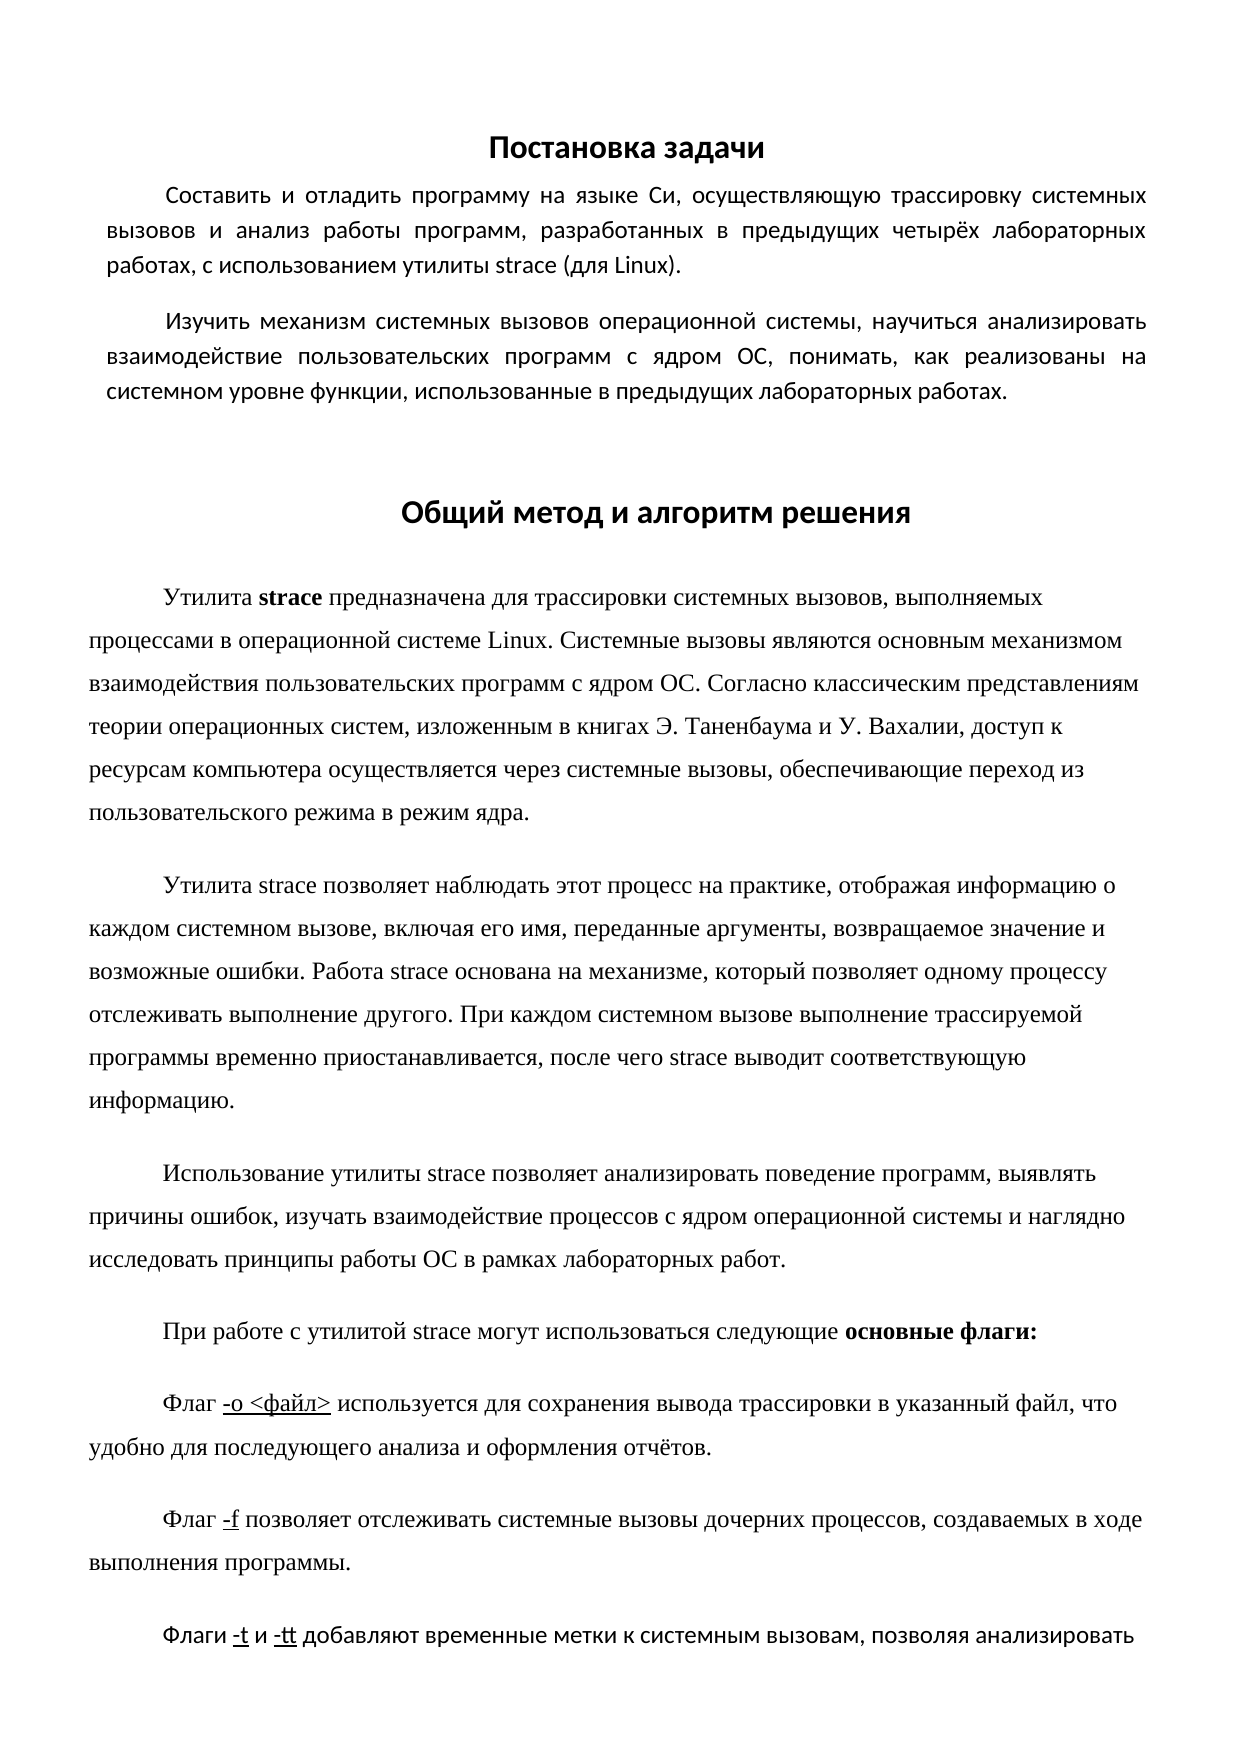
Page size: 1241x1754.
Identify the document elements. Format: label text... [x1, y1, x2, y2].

text Изучить механизм системных вызовов операционной системы, научиться анализировать взаимодействие пользовательских программ с ядром ОС, понимать, как реализованы на системном уровне функции, использованные в предыдущих лабораторных работах. [106, 305, 1147, 406]
text Использование утилиты strace позволяет анализировать поведение программ, выявлять причины ошибок, изучать взаимодействие процессов с ядром операционной системы и наглядно исследовать принципы работы ОС в рамках лабораторных работ. [88, 1158, 1165, 1273]
text Составить и отладить программу на языке Си, осуществляющую трассировку системных вызовов и анализ работы программ, разработанных в предыдущих четырёх лабораторных работах, с использованием утилиты strace (для Linux). [106, 179, 1147, 280]
text Постановка задачи [106, 126, 1147, 167]
text Утилита strace предназначена для трассировки системных вызовов, выполняемых процессами в операционной системе Linux. Системные вызовы являются основным механизмом взаимодействия пользовательских программ с ядром ОС. Согласно классическим представлениям теории операционных систем, изложенным в книгах Э. Таненбаума и У. Вахалии, доступ к ресурсам компьютера осуществляется через системные вызовы, обеспечивающие переход из пользовательского режима в режим ядра. [88, 582, 1165, 826]
text Флаги -t и -tt добавляют временные метки к системным вызовам, позволяя анализировать [88, 1619, 1165, 1650]
text Общий метод и алгоритм решения [106, 492, 1147, 532]
text Утилита strace позволяет наблюдать этот процесс на практике, отображая информацию о каждом системном вызове, включая его имя, переданные аргументы, возвращаемое значение и возможные ошибки. Работа strace основана на механизме, который позволяет одному процессу отслеживать выполнение другого. При каждом системном вызове выполнение трассируемой программы временно приостанавливается, после чего strace выводит соответствующую информацию. [88, 870, 1165, 1114]
text Флаг -f позволяет отслеживать системные вызовы дочерних процессов, создаваемых в ходе выполнения программы. [88, 1504, 1165, 1576]
text При работе с утилитой strace могут использоваться следующие основные флаги: [88, 1316, 1165, 1345]
text Флаг -o <файл> используется для сохранения вывода трассировки в указанный файл, что удобно для последующего анализа и оформления отчётов. [88, 1388, 1165, 1460]
